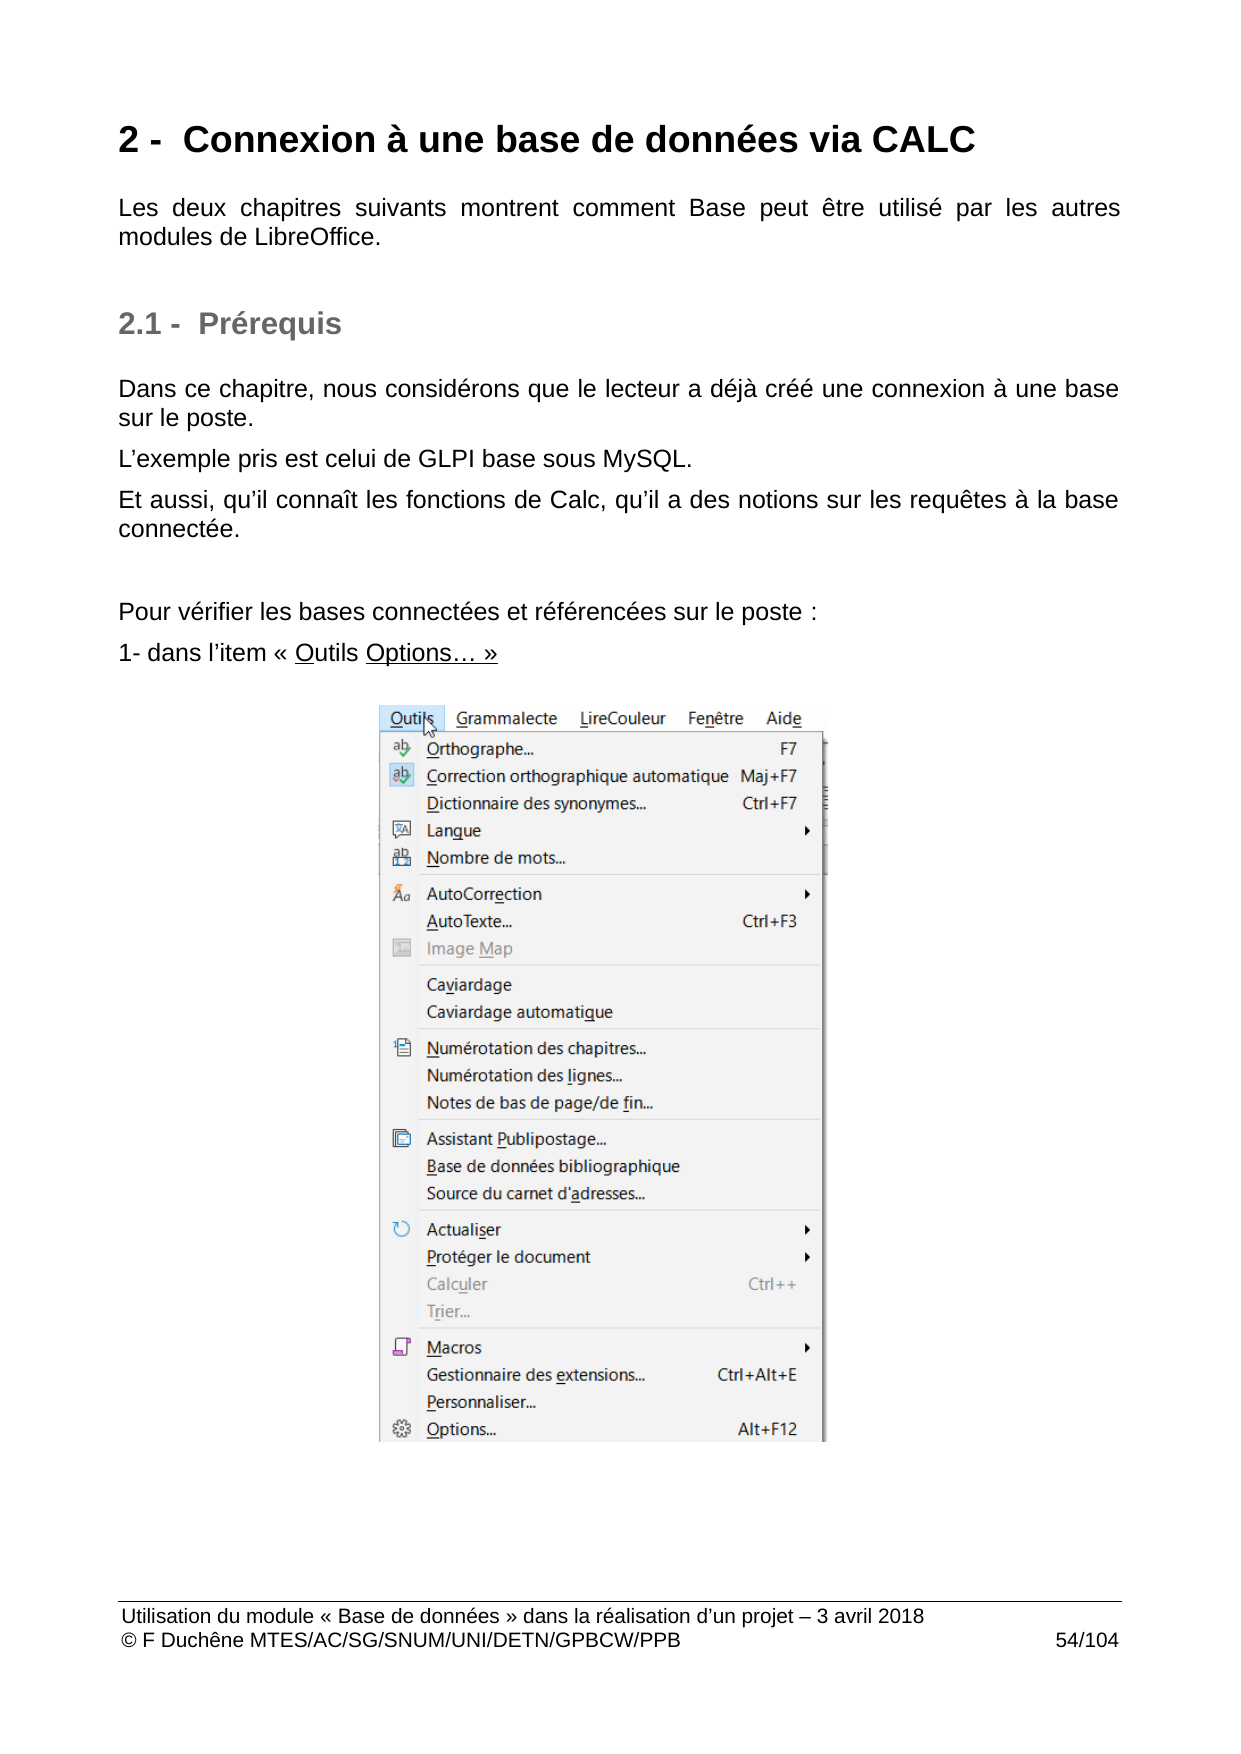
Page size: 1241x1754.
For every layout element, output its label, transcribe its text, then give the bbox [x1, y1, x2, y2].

text 1- dans l’item « Outils Options… » [118, 638, 1122, 667]
text Pour vérifier les bases connectées et référencées sur le poste : [118, 597, 1122, 625]
text Dans ce chapitre, nous considérons que le lecteur a déjà créé une connexion à une base sur le poste. [118, 374, 1122, 432]
text L’exemple pris est celui de GLPI base sous MySQL. [118, 444, 1122, 473]
text Les deux chapitres suivants montrent comment Base peut être utilisé par les autres modules de LibreOffice. [118, 193, 1122, 251]
subtitle Connexion à une base de données via CALC [118, 117, 1122, 160]
picture [378, 705, 829, 1442]
text Et aussi, qu’il connaît les fonctions de Calc, qu’il a des notions sur les requêtes à la base connectée. [118, 485, 1122, 543]
subtitle Prérequis [118, 305, 1122, 341]
